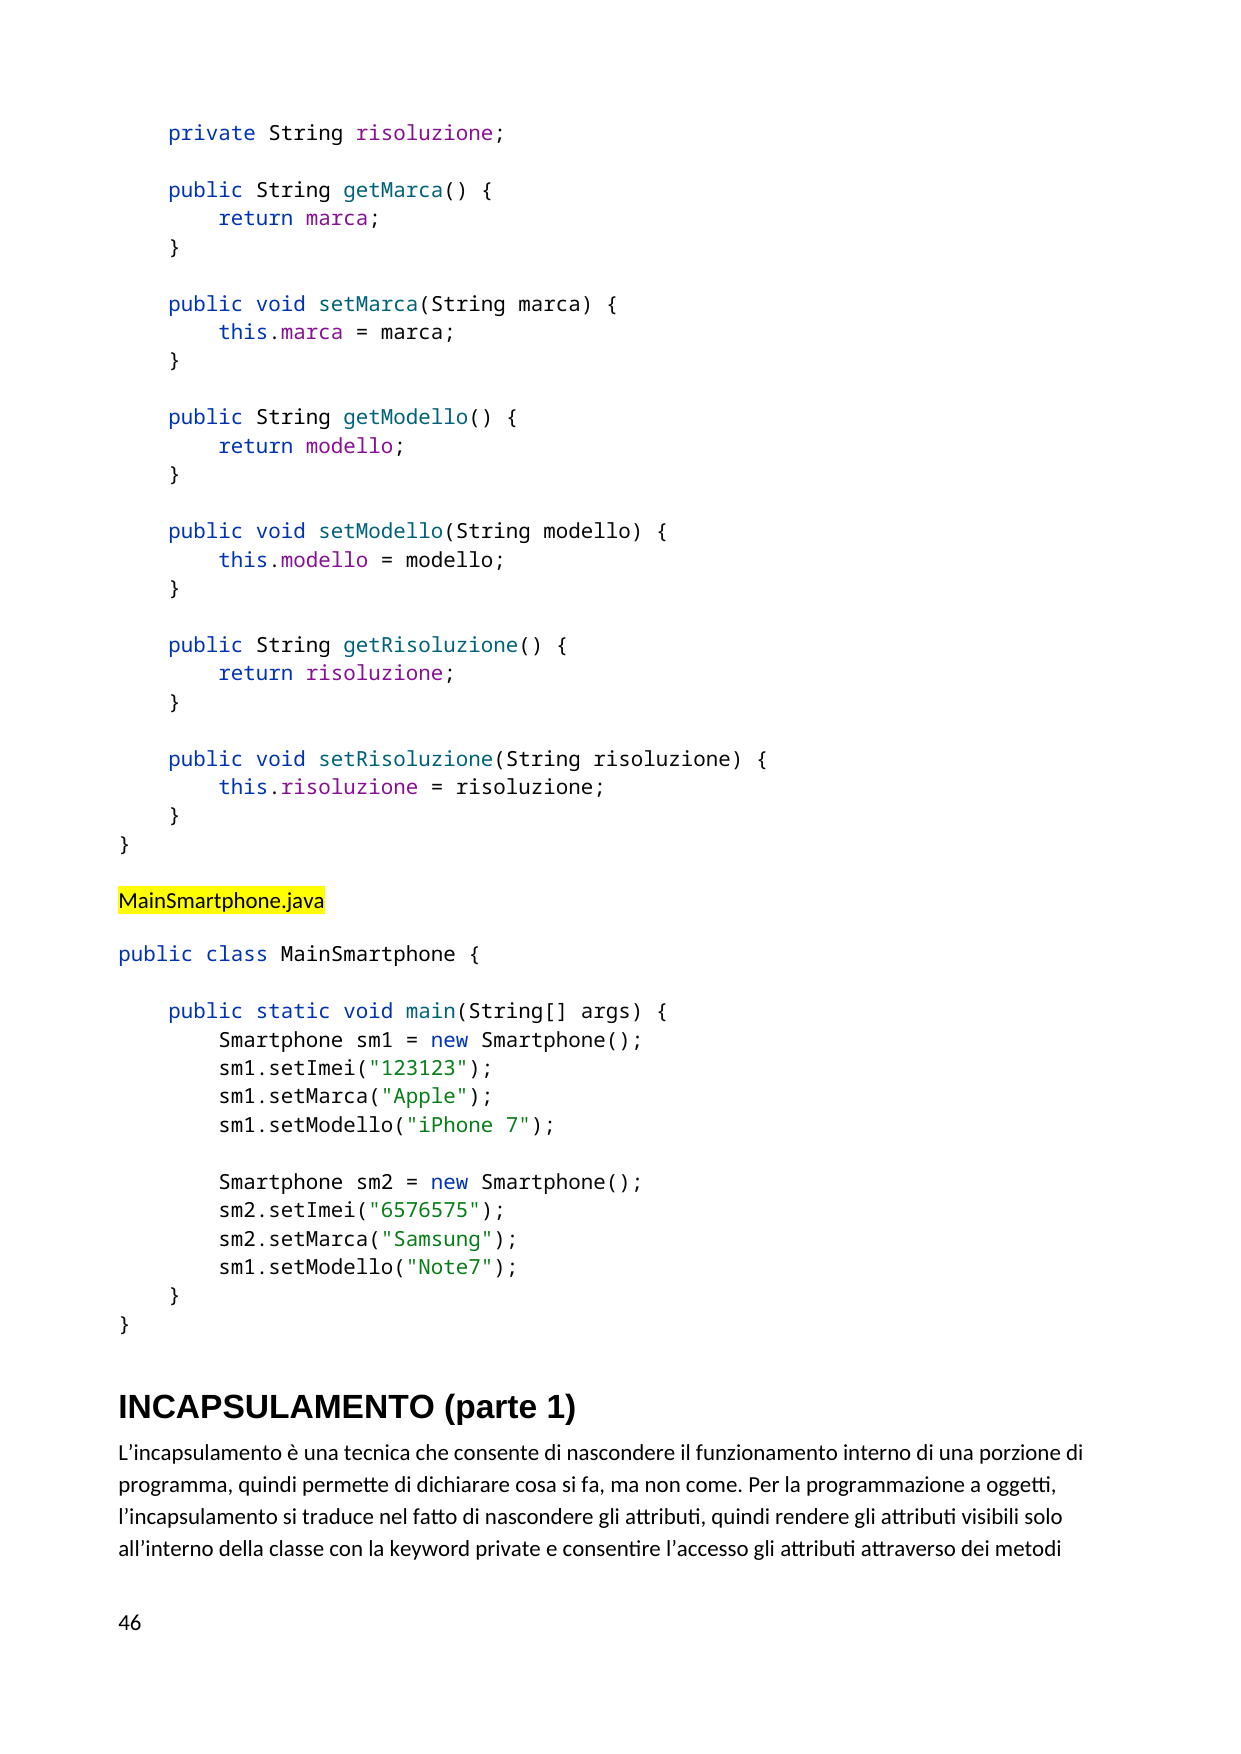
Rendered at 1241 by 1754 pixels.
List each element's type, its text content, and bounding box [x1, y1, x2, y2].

text MainSmartphone.java [118, 886, 1122, 914]
subtitle INCAPSULAMENTO (parte 1) [118, 1387, 1122, 1425]
text L’incapsulamento è una tecnica che consente di nascondere il funzionamento interno di una porzione di programma, quindi permette di dichiarare cosa si fa, ma non come. Per la programmazione a oggetti, l’incapsulamento si traduce nel fatto di nascondere gli attributi, quindi rendere gli attributi visibili solo all’interno della classe con la keyword private e consentire l’accesso gli attributi attraverso dei metodi [118, 1438, 1122, 1562]
text public class MainSmartphone { public static void main(String[] args) { Smartphone sm1 = new Smartphone(); sm1.setImei("123123"); sm1.setMarca("Apple"); sm1.setModello("iPhone 7"); Smartphone sm2 = new Smartphone(); sm2.setImei("6576575"); sm2.setMarca("Samsung"); sm1.setModello("Note7"); } } [118, 939, 1122, 1337]
text private String risoluzione; public String getMarca() { return marca; } public void setMarca(String marca) { this.marca = marca; } public String getModello() { return modello; } public void setModello(String modello) { this.modello = modello; } public String getRisoluzione() { return risoluzione; } public void setRisoluzione(String risoluzione) { this.risoluzione = risoluzione; } } [118, 118, 1122, 857]
